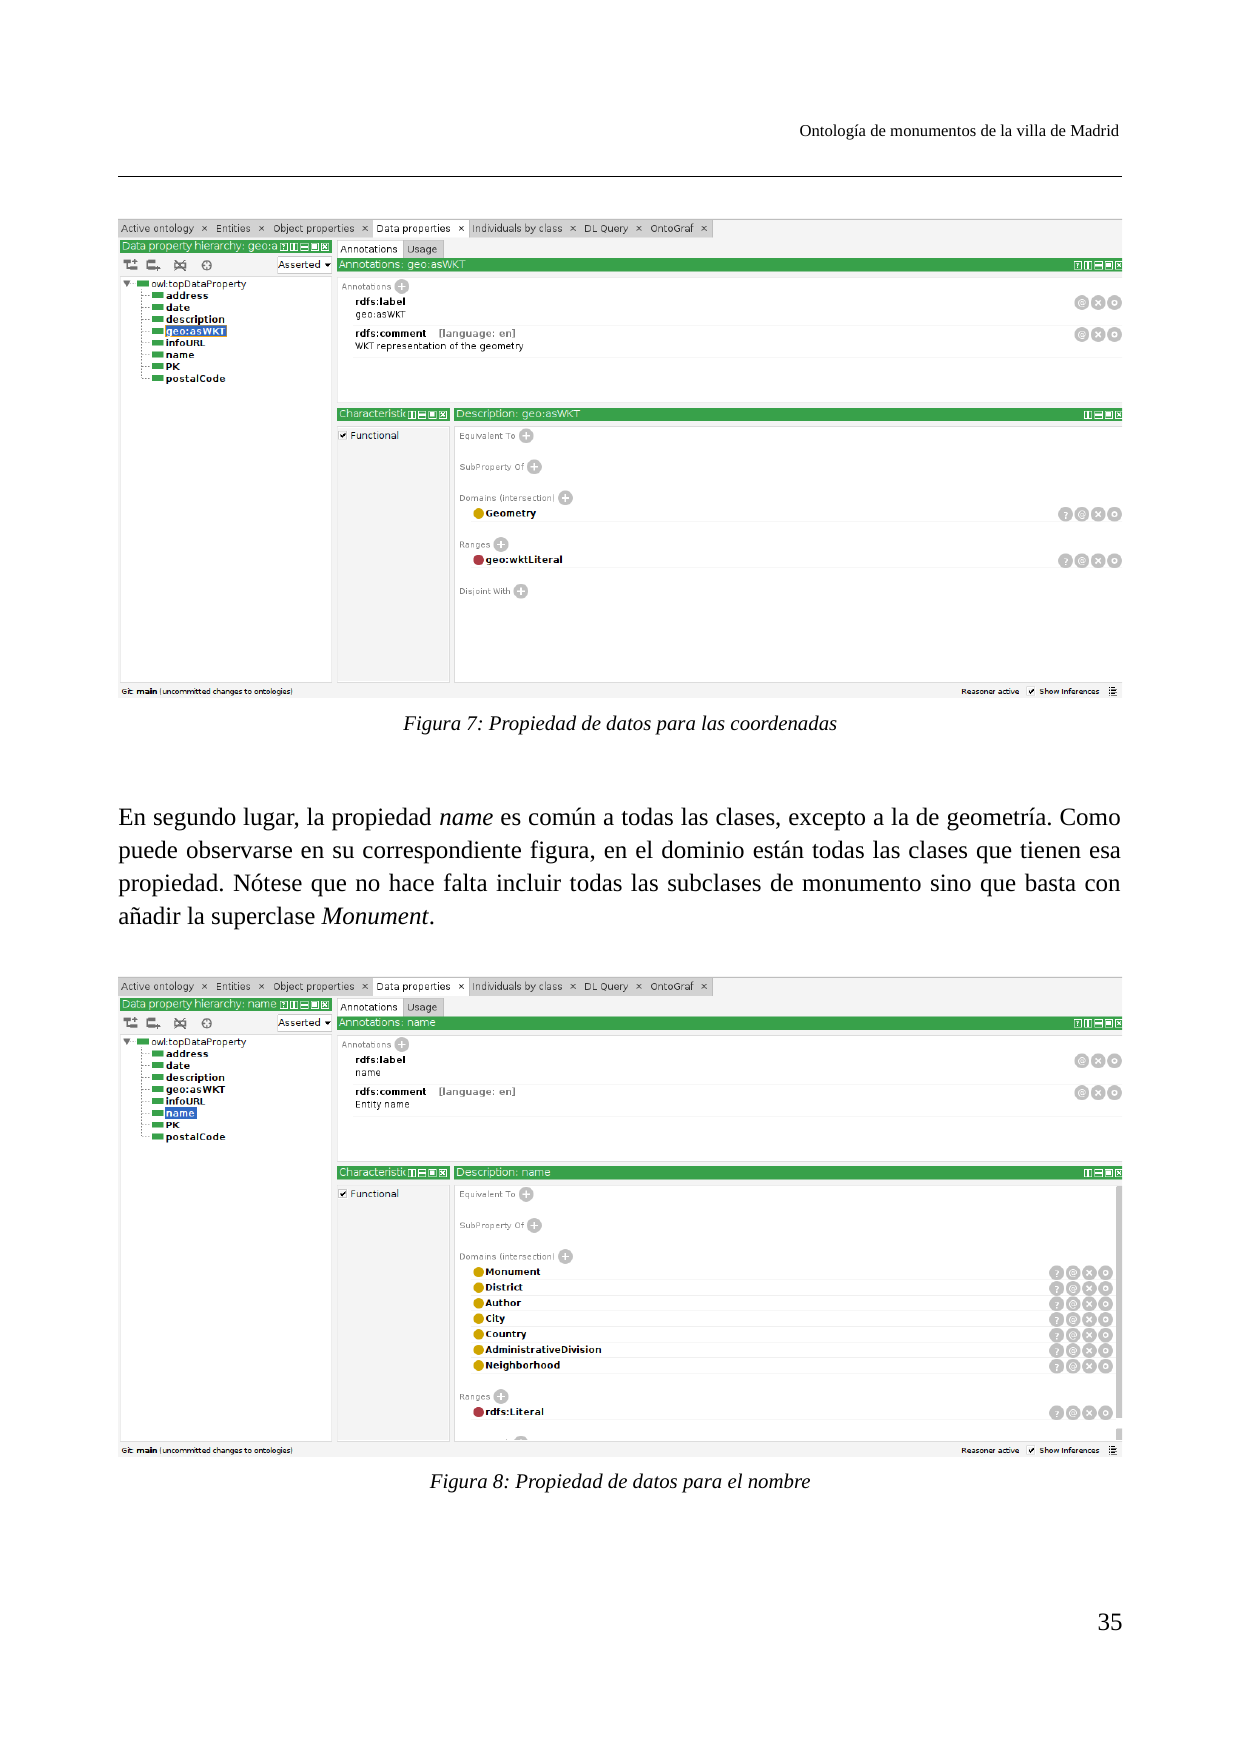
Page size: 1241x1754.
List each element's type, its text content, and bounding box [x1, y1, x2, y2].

picture [118, 976, 1123, 1457]
text Figura 8: Propiedad de datos para el nombre [118, 1457, 1122, 1493]
picture [118, 218, 1123, 698]
text En segundo lugar, la propiedad name es común a todas las clases, excepto a la de geometría. Como puede observarse en su correspondiente figura, en el dominio están todas las clases que tienen esa propiedad. Nótese que no hace falta incluir todas las subclases de monumento sino que basta con añadir la superclase Monument. [118, 802, 1122, 930]
text Figura 7: Propiedad de datos para las coordenadas [118, 698, 1122, 734]
